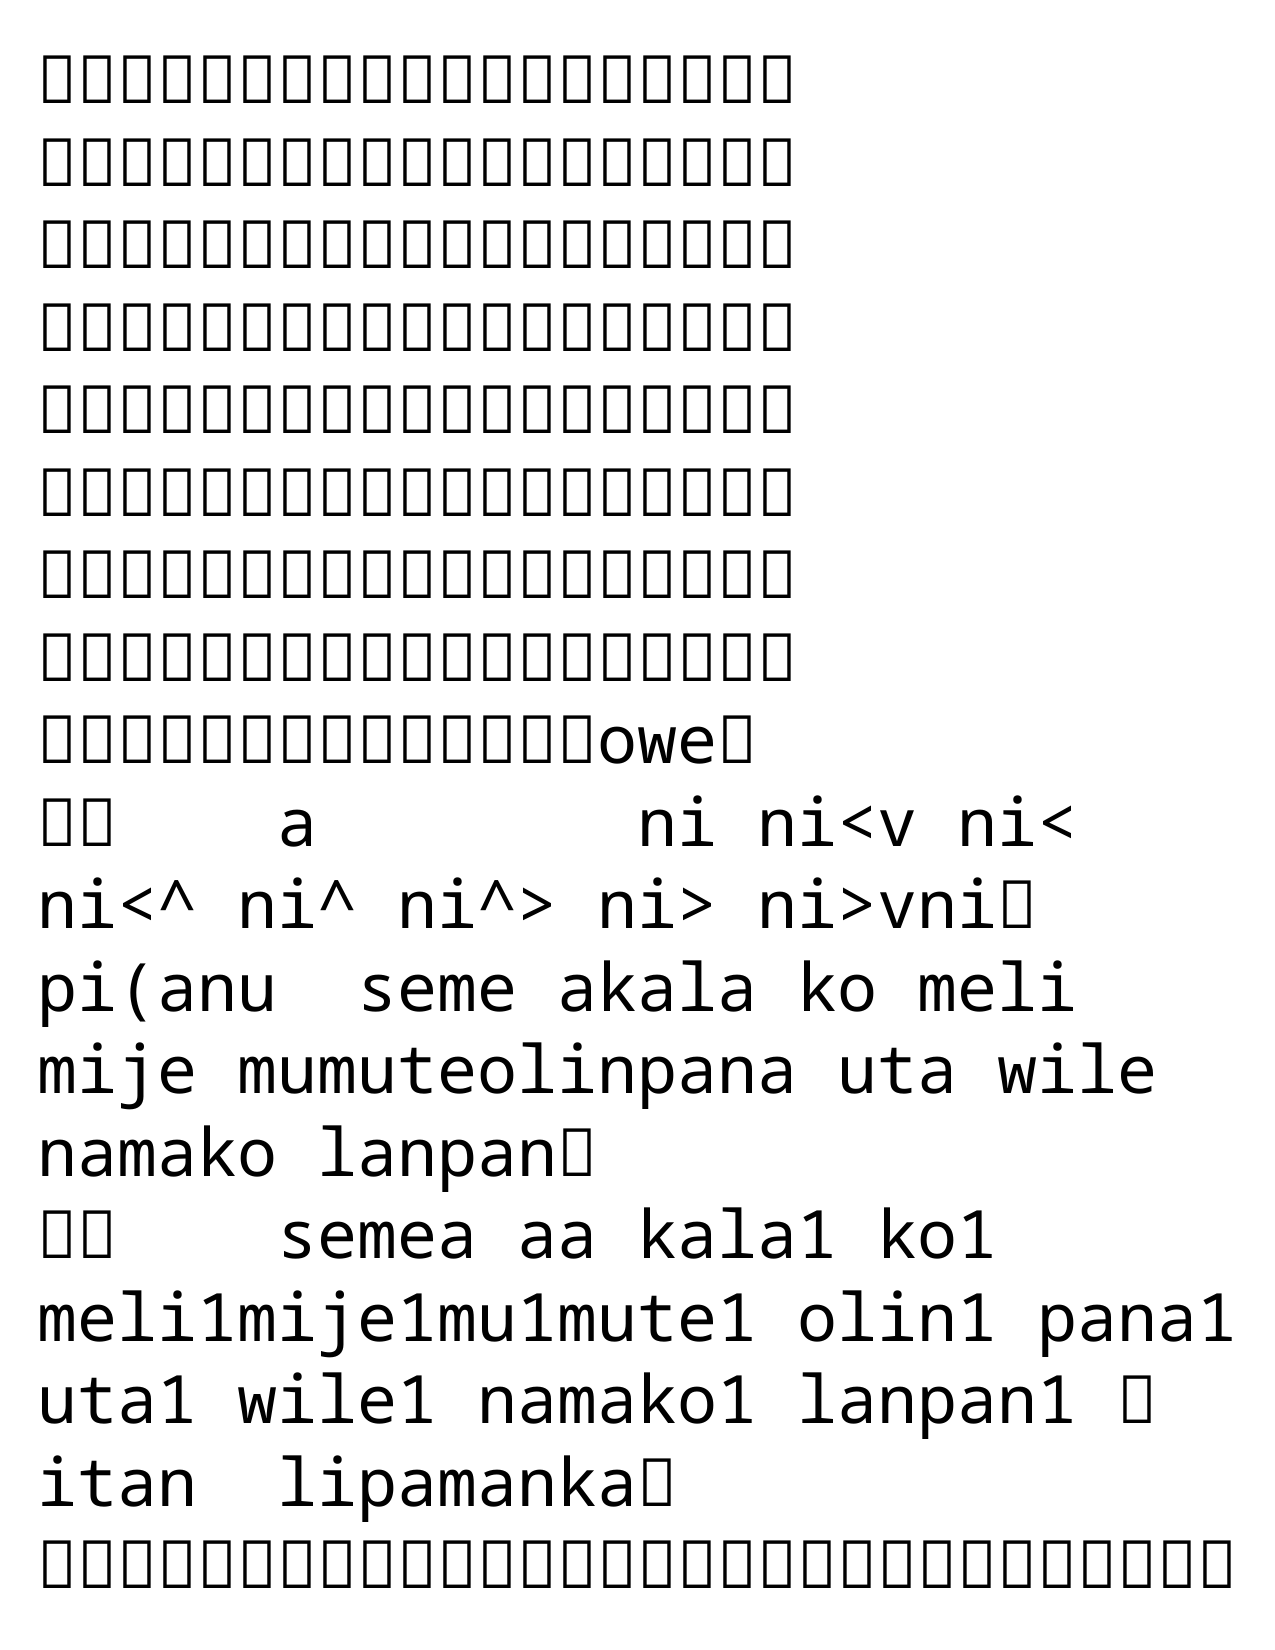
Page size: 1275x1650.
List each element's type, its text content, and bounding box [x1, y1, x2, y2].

text 󱥍󱦗󱤀󱤁󱤂󱤃󱤄󱤅󱤆󱤇󱤈󱤉󱤊󱤋󱤌󱤍󱤎󱤏󱦘 [37, 37, 1237, 120]
text pi(anu seme akala ko meli mije mumuteolinpana uta wile namako lanpan󱦘 [37, 945, 1237, 1192]
text 󱥍󱦗 a ni ni<v ni< ni<^ ni^ ni^> ni> ni>vni󱦘 [37, 780, 1237, 945]
text 󱥍󱦗󱤠󱤡󱤢󱤣󱤤󱤥󱤦󱤧󱤨󱤩󱤪󱤫󱤬󱤭󱤮󱤯󱦘 [37, 202, 1237, 285]
text 󱥍󱦗󱥀󱥁󱥂󱥃󱥄󱥅󱥆󱥇󱥈󱥉󱥊󱥋󱥌󱥍󱥎󱥏󱦘 [37, 367, 1237, 450]
text 󱥍󱦗󱤀󱦕󱤁󱤂󱦕󱤃󱤄󱦕󱤅󱤆󱦕󱤇󱤈󱦕󱤉󱤊󱦕󱤋󱤌󱦕󱤍󱤎󱦕󱤏󱤐󱦕󱤑󱤒 [37, 1522, 1237, 1605]
text 󱥍󱦗󱤐󱤑󱤒󱤓󱤔󱤕󱤖󱤗󱤘󱤙󱤚󱤛󱤜󱤝󱤞󱤟󱦘 [37, 120, 1237, 202]
text 󱥍󱦗󱦀󱦁󱦂󱦄󱦅󱦆󱦇󱦈󱦠󱦡󱦢󱦣owe󱦘 [37, 697, 1237, 780]
text 󱥍󱦗 semea aa kala1 ko1 meli1mije1mu1mute1 olin1 pana1 uta1 wile1 namako1 lanpan1 󱦘 [37, 1192, 1237, 1440]
text 󱥍󱦗󱤰󱤱󱤲󱤳󱤴󱤵󱤶󱤷󱤸󱤹󱤺󱤻󱤼󱤽󱤾󱤿󱦘 [37, 285, 1237, 367]
text 󱥍󱦗󱥰󱥱󱥲󱥳󱥴󱥵󱥶󱥷󱥸󱥹󱥺󱥻󱥼󱥽󱥾󱥿󱦘 [37, 615, 1237, 697]
text 󱥍󱦗󱥠󱥡󱥢󱥣󱥤󱥥󱥦󱥧󱥨󱥩󱥪󱥫󱥬󱥭󱥮󱥯󱦘 [37, 532, 1237, 615]
text 󱥍󱦗󱥐󱥑󱥒󱥓󱥔󱥕󱥖󱥗󱥘󱥙󱥚󱥛󱥜󱥝󱥞󱥟󱦘 [37, 450, 1237, 532]
text 󱥍󱦗itan󱤟󱤗︀ 󱥍󱦗󱤌󱥧󱤅󱤽︀󱤟󱤗︀󱤳󱤞󱤞︀lipamanka󱦘 [37, 1440, 1237, 1522]
